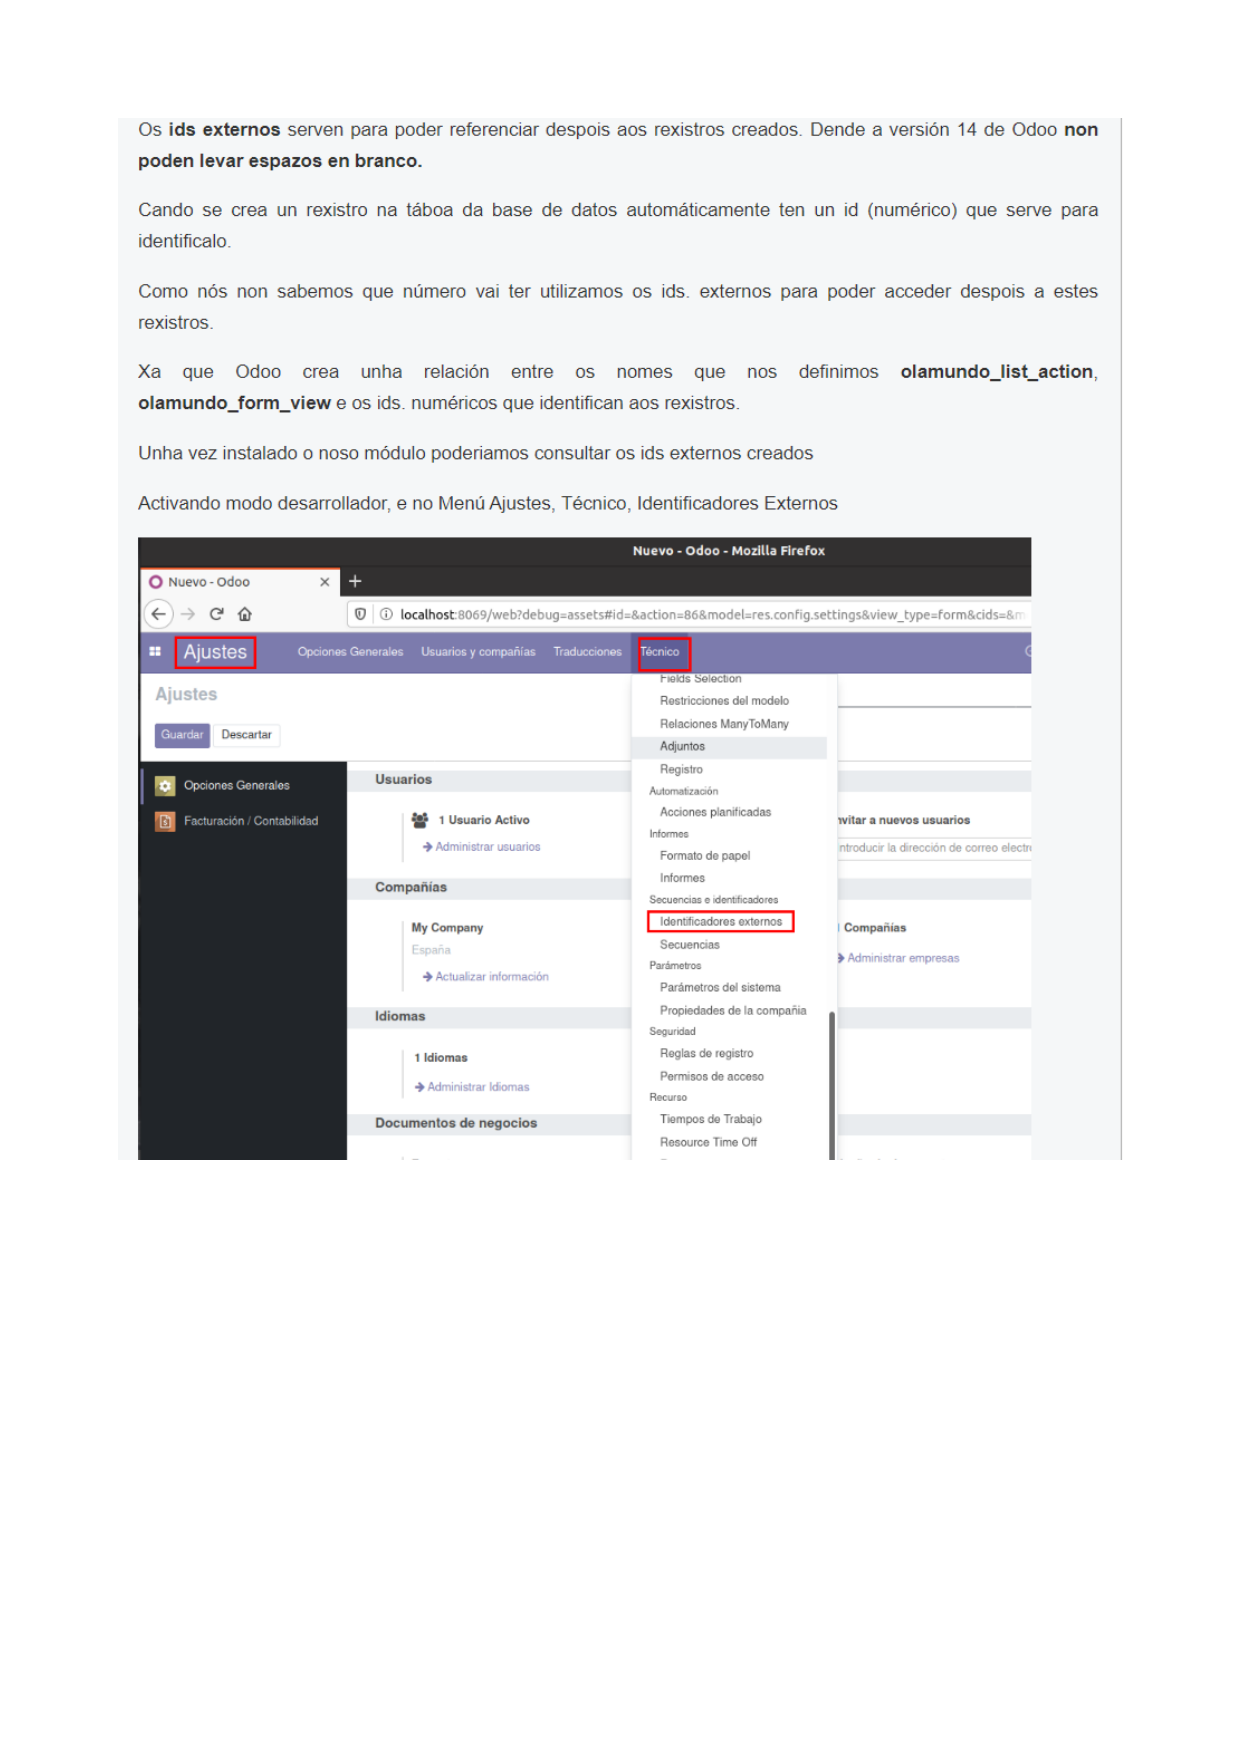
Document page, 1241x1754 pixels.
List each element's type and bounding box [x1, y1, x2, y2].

picture [118, 118, 1123, 1160]
